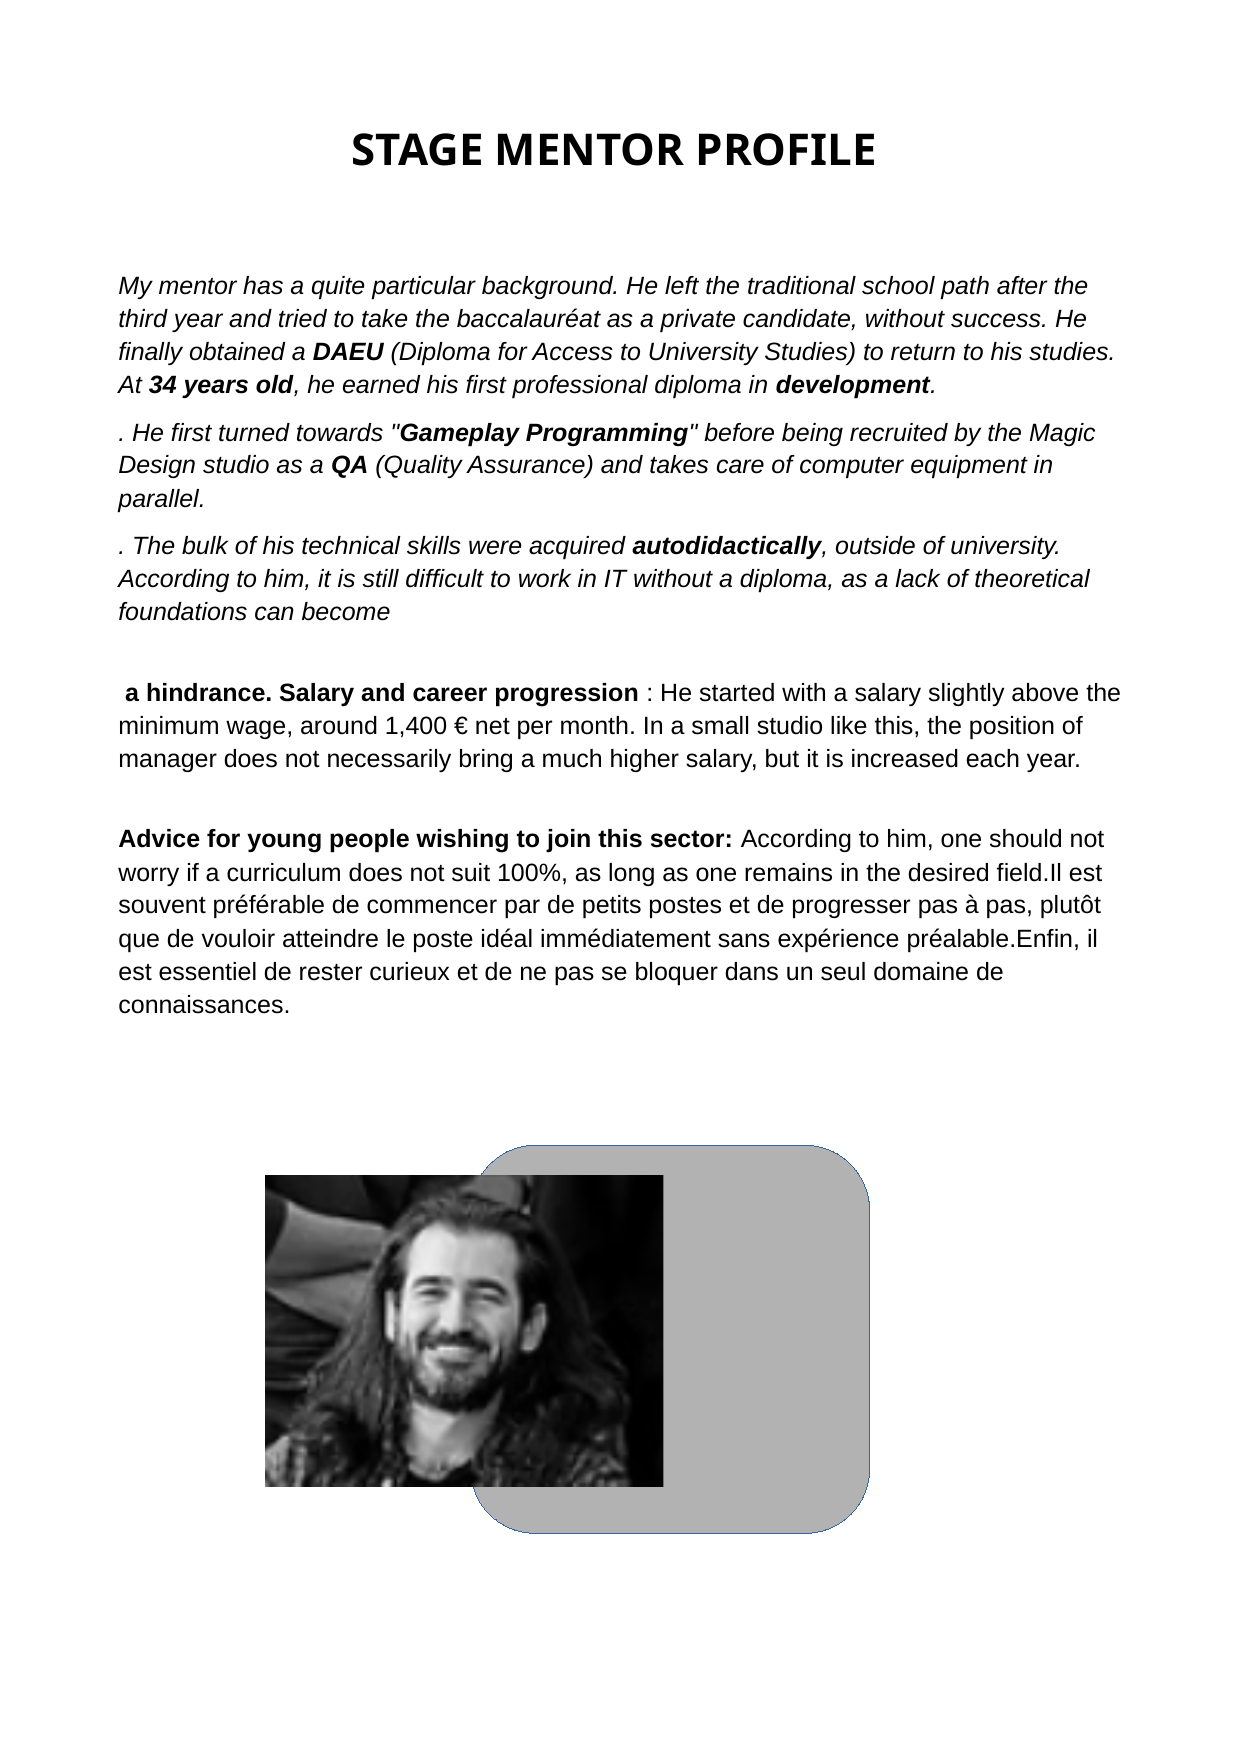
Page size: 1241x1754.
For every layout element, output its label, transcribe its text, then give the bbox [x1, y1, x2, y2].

text STAGE MENTOR PROFILE [118, 118, 1122, 237]
text . The bulk of his technical skills were acquired autodidactically, outside of university. According to him, it is still difficult to work in IT without a diploma, as a lack of theoretical foundations can become [118, 531, 1122, 626]
text My mentor has a quite particular background. He left the traditional school path after the third year and tried to take the baccalauréat as a private candidate, without success. He finally obtained a DAEU (Diploma for Access to University Studies) to return to his studies. At 34 years old, he earned his first professional diploma in development. [118, 271, 1122, 399]
text a hindrance. Salary and career progression : He started with a salary slightly above the minimum wage, around 1,400 € net per month. In a small studio like this, the position of manager does not necessarily bring a much higher salary, but it is increased each year. [118, 645, 1122, 806]
text . He first turned towards "Gameplay Programming" before being recruited by the Magic Design studio as a QA (Quality Assurance) and takes care of computer equipment in parallel. [118, 417, 1122, 512]
text Advice for young people wishing to join this sector: According to him, one should not worry if a curriculum does not suit 100%, as long as one remains in the desired field.Il est souvent préférable de commencer par de petits postes et de progresser pas à pas, plutôt que de vouloir atteindre le poste idéal immédiatement sans expérience préalable.Enfin, il est essentiel de rester curieux et de ne pas se bloquer dans un seul domaine de connaissances. [118, 824, 1122, 1018]
